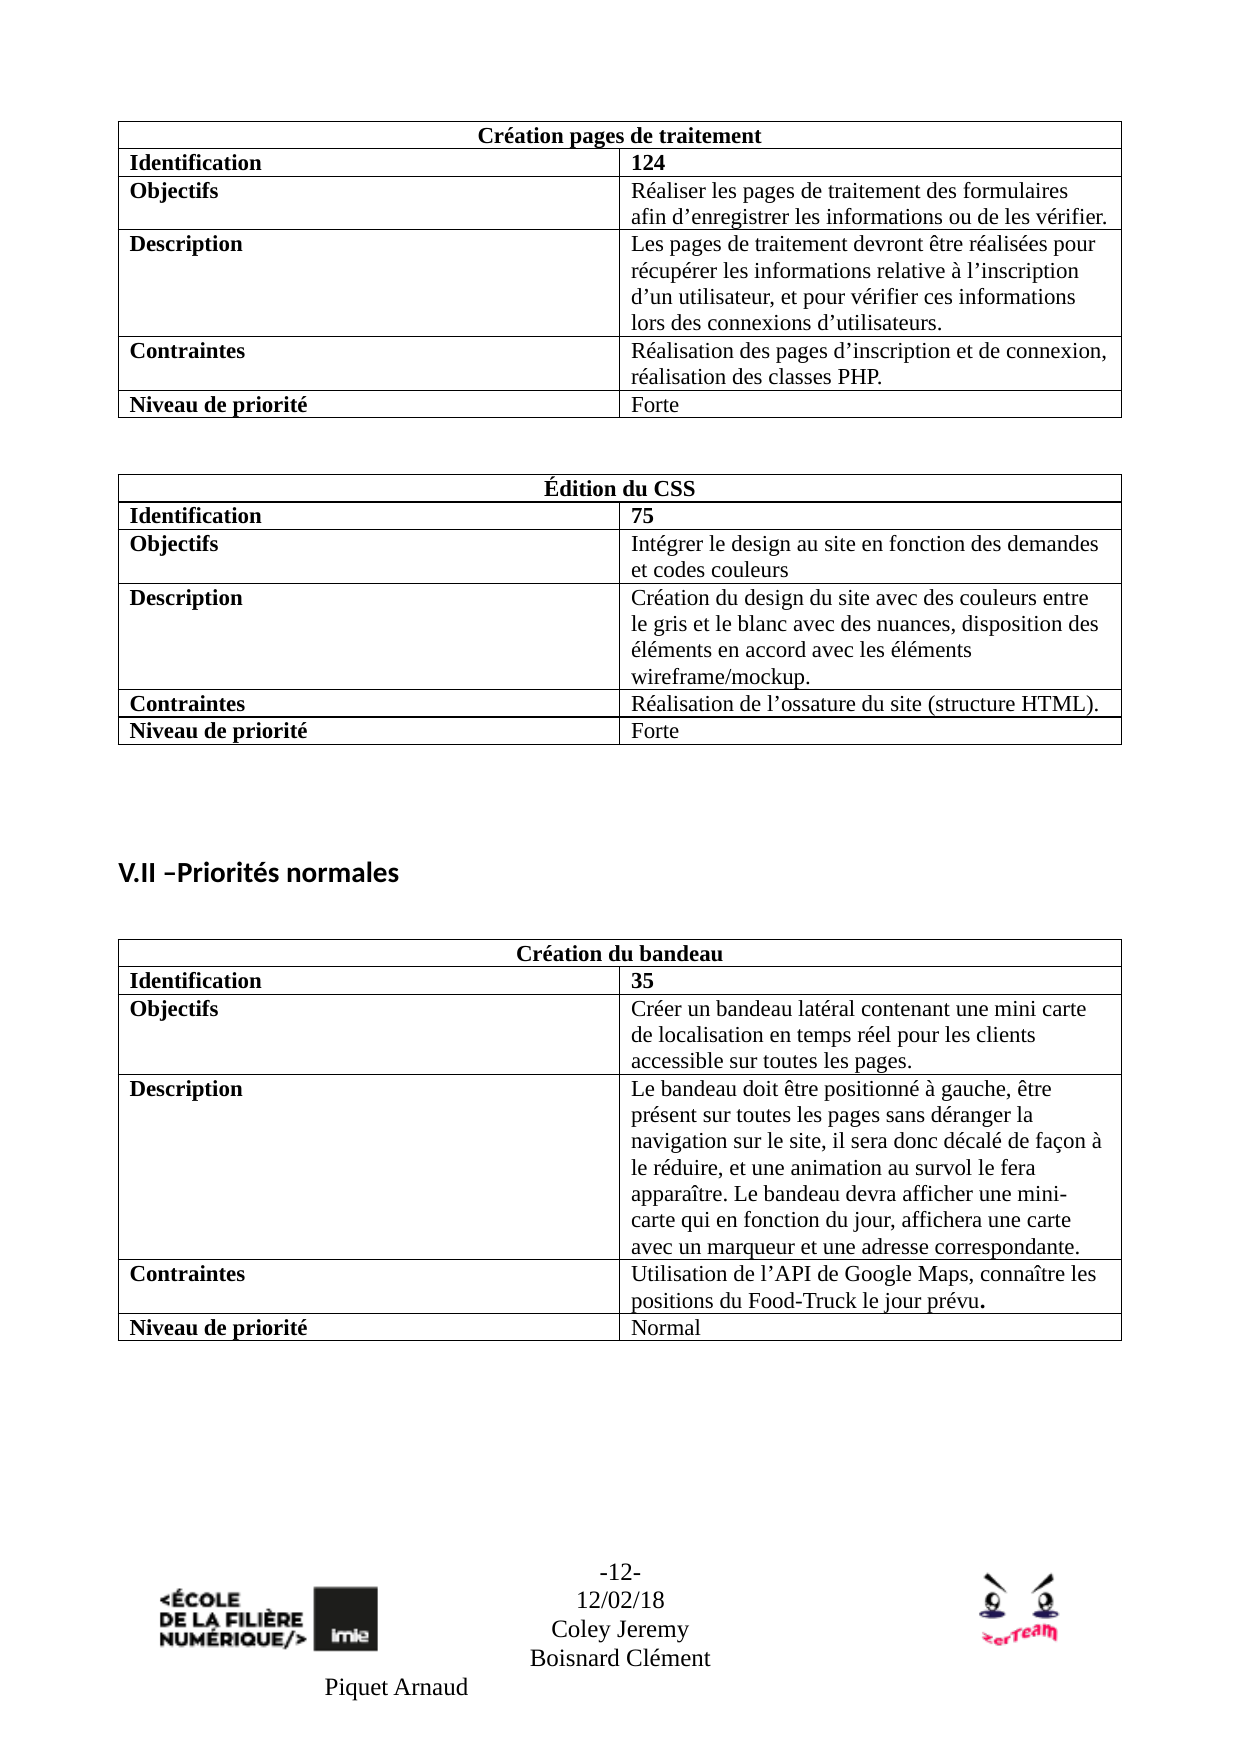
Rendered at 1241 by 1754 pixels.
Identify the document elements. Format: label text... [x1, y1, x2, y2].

table_cell Utilisation de l’API de Google Maps, connaître les positions du Food-Truck le jour prévu. [620, 1260, 1121, 1313]
table_cell Identification [119, 503, 619, 529]
table_header Création du bandeau [119, 940, 1121, 966]
table_cell 75 [620, 503, 1121, 529]
table_cell Intégrer le design au site en fonction des demandes et codes couleurs [620, 530, 1121, 583]
table_cell Création du design du site avec des couleurs entre le gris et le blanc avec des nuances, disposition des éléments en accord avec les éléments wireframe/mockup. [620, 584, 1121, 689]
table_cell Créer un bandeau latéral contenant une mini carte de localisation en temps réel pour les clients accessible sur toutes les pages. [620, 995, 1121, 1074]
table_cell Niveau de priorité [119, 718, 619, 744]
table_cell 124 [620, 149, 1121, 176]
table_cell Normal [620, 1314, 1121, 1340]
table_cell Réalisation des pages d’inscription et de connexion, réalisation des classes PHP. [620, 337, 1121, 389]
table_cell Contraintes [119, 690, 619, 716]
table_cell Description [119, 230, 619, 336]
table_cell Description [119, 584, 619, 689]
table_cell 35 [620, 967, 1121, 994]
table_cell Objectifs [119, 177, 619, 229]
table_cell Objectifs [119, 530, 619, 583]
table_header Création pages de traitement [119, 122, 1121, 148]
table_cell Les pages de traitement devront être réalisées pour récupérer les informations relative à l’inscription d’un utilisateur, et pour vérifier ces informations lors des connexions d’utilisateurs. [620, 230, 1121, 336]
table_cell Forte [620, 391, 1121, 417]
table_cell Contraintes [119, 1260, 619, 1313]
table_cell Contraintes [119, 337, 619, 389]
table_cell Réaliser les pages de traitement des formulaires afin d’enregistrer les informations ou de les vérifier. [620, 177, 1121, 229]
subtitle V.II –Priorités normales [118, 854, 1122, 890]
table_cell Forte [620, 718, 1121, 744]
table_header Édition du CSS [119, 475, 1121, 501]
table_cell Identification [119, 149, 619, 176]
table_cell Le bandeau doit être positionné à gauche, être présent sur toutes les pages sans déranger la navigation sur le site, il sera donc décalé de façon à le réduire, et une animation au survol le fera apparaître. Le bandeau devra afficher une mini-carte qui en fonction du jour, affichera une carte avec un marqueur et une adresse correspondante. [620, 1075, 1121, 1259]
table_cell Objectifs [119, 995, 619, 1074]
table_cell Niveau de priorité [119, 1314, 619, 1340]
table_cell Niveau de priorité [119, 391, 619, 417]
table_cell Identification [119, 967, 619, 994]
table_cell Réalisation de l’ossature du site (structure HTML). [620, 690, 1121, 716]
table_cell Description [119, 1075, 619, 1259]
